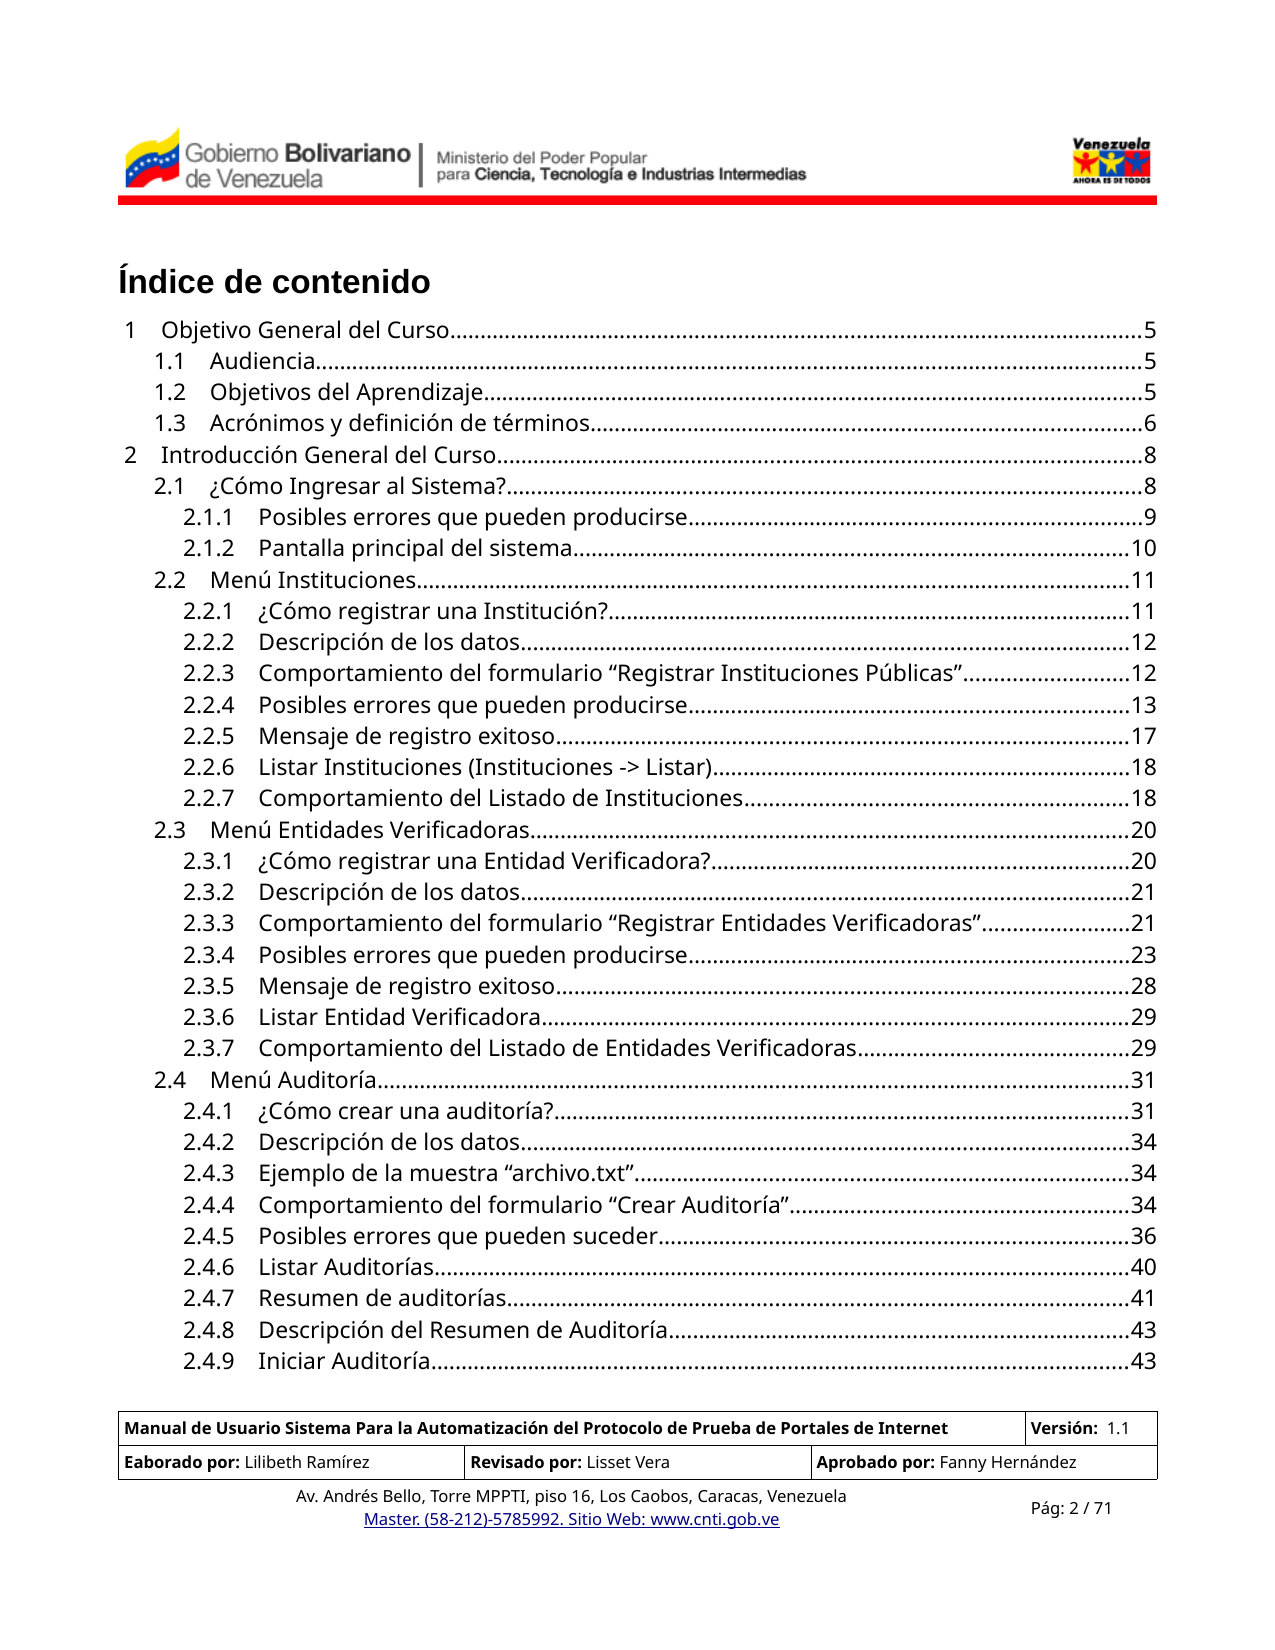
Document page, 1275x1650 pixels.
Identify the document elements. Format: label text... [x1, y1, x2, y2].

text 2.2.7 Comportamiento del Listado de Instituciones 18 [177, 782, 1157, 813]
text 2.2.1 ¿Cómo registrar una Institución? 11 [177, 595, 1157, 626]
text 2.3.3 Comportamiento del formulario “Registrar Entidades Verificadoras” 21 [177, 907, 1157, 938]
text 1.1 Audiencia 5 [148, 345, 1157, 376]
text 2.3 Menú Entidades Verificadoras 20 [148, 813, 1157, 845]
text 2.4.5 Posibles errores que pueden suceder 36 [177, 1220, 1157, 1251]
subtitle Índice de contenido [118, 263, 1157, 301]
text 2.1 ¿Cómo Ingresar al Sistema? 8 [148, 470, 1157, 501]
text 2.4.1 ¿Cómo crear una auditoría? 31 [177, 1095, 1157, 1126]
text 1.3 Acrónimos y definición de términos 6 [148, 407, 1157, 438]
text 2.3.7 Comportamiento del Listado de Entidades Verificadoras 29 [177, 1032, 1157, 1063]
text 2.2.3 Comportamiento del formulario “Registrar Instituciones Públicas” 12 [177, 657, 1157, 688]
text 2.4.7 Resumen de auditorías 41 [177, 1282, 1157, 1313]
text 2.3.1 ¿Cómo registrar una Entidad Verificadora? 20 [177, 845, 1157, 876]
text 2.4.8 Descripción del Resumen de Auditoría 43 [177, 1313, 1157, 1345]
text 2.3.6 Listar Entidad Verificadora 29 [177, 1001, 1157, 1032]
text 2.3.2 Descripción de los datos 21 [177, 876, 1157, 907]
text 2.1.1 Posibles errores que pueden producirse 9 [177, 501, 1157, 532]
text 2.4.9 Iniciar Auditoría 43 [177, 1345, 1157, 1376]
text 2.1.2 Pantalla principal del sistema 10 [177, 532, 1157, 563]
text 2.4 Menú Auditoría 31 [148, 1063, 1157, 1095]
text 2.4.2 Descripción de los datos 34 [177, 1126, 1157, 1157]
text 2.2.6 Listar Instituciones (Instituciones -> Listar) 18 [177, 751, 1157, 782]
text 2.3.4 Posibles errores que pueden producirse 23 [177, 938, 1157, 970]
text 2.4.6 Listar Auditorías 40 [177, 1251, 1157, 1282]
text 2.2.4 Posibles errores que pueden producirse 13 [177, 688, 1157, 720]
picture [118, 119, 1157, 205]
text 2.2.5 Mensaje de registro exitoso 17 [177, 720, 1157, 751]
text 2.2.2 Descripción de los datos 12 [177, 626, 1157, 657]
text 1.2 Objetivos del Aprendizaje 5 [148, 376, 1157, 407]
text 2 Introducción General del Curso 8 [118, 438, 1157, 470]
text 2.3.5 Mensaje de registro exitoso 28 [177, 970, 1157, 1001]
text 2.4.4 Comportamiento del formulario “Crear Auditoría” 34 [177, 1188, 1157, 1220]
text 1 Objetivo General del Curso 5 [118, 313, 1157, 345]
text 2.2 Menú Instituciones 11 [148, 563, 1157, 595]
text 2.4.3 Ejemplo de la muestra “archivo.txt” 34 [177, 1157, 1157, 1188]
